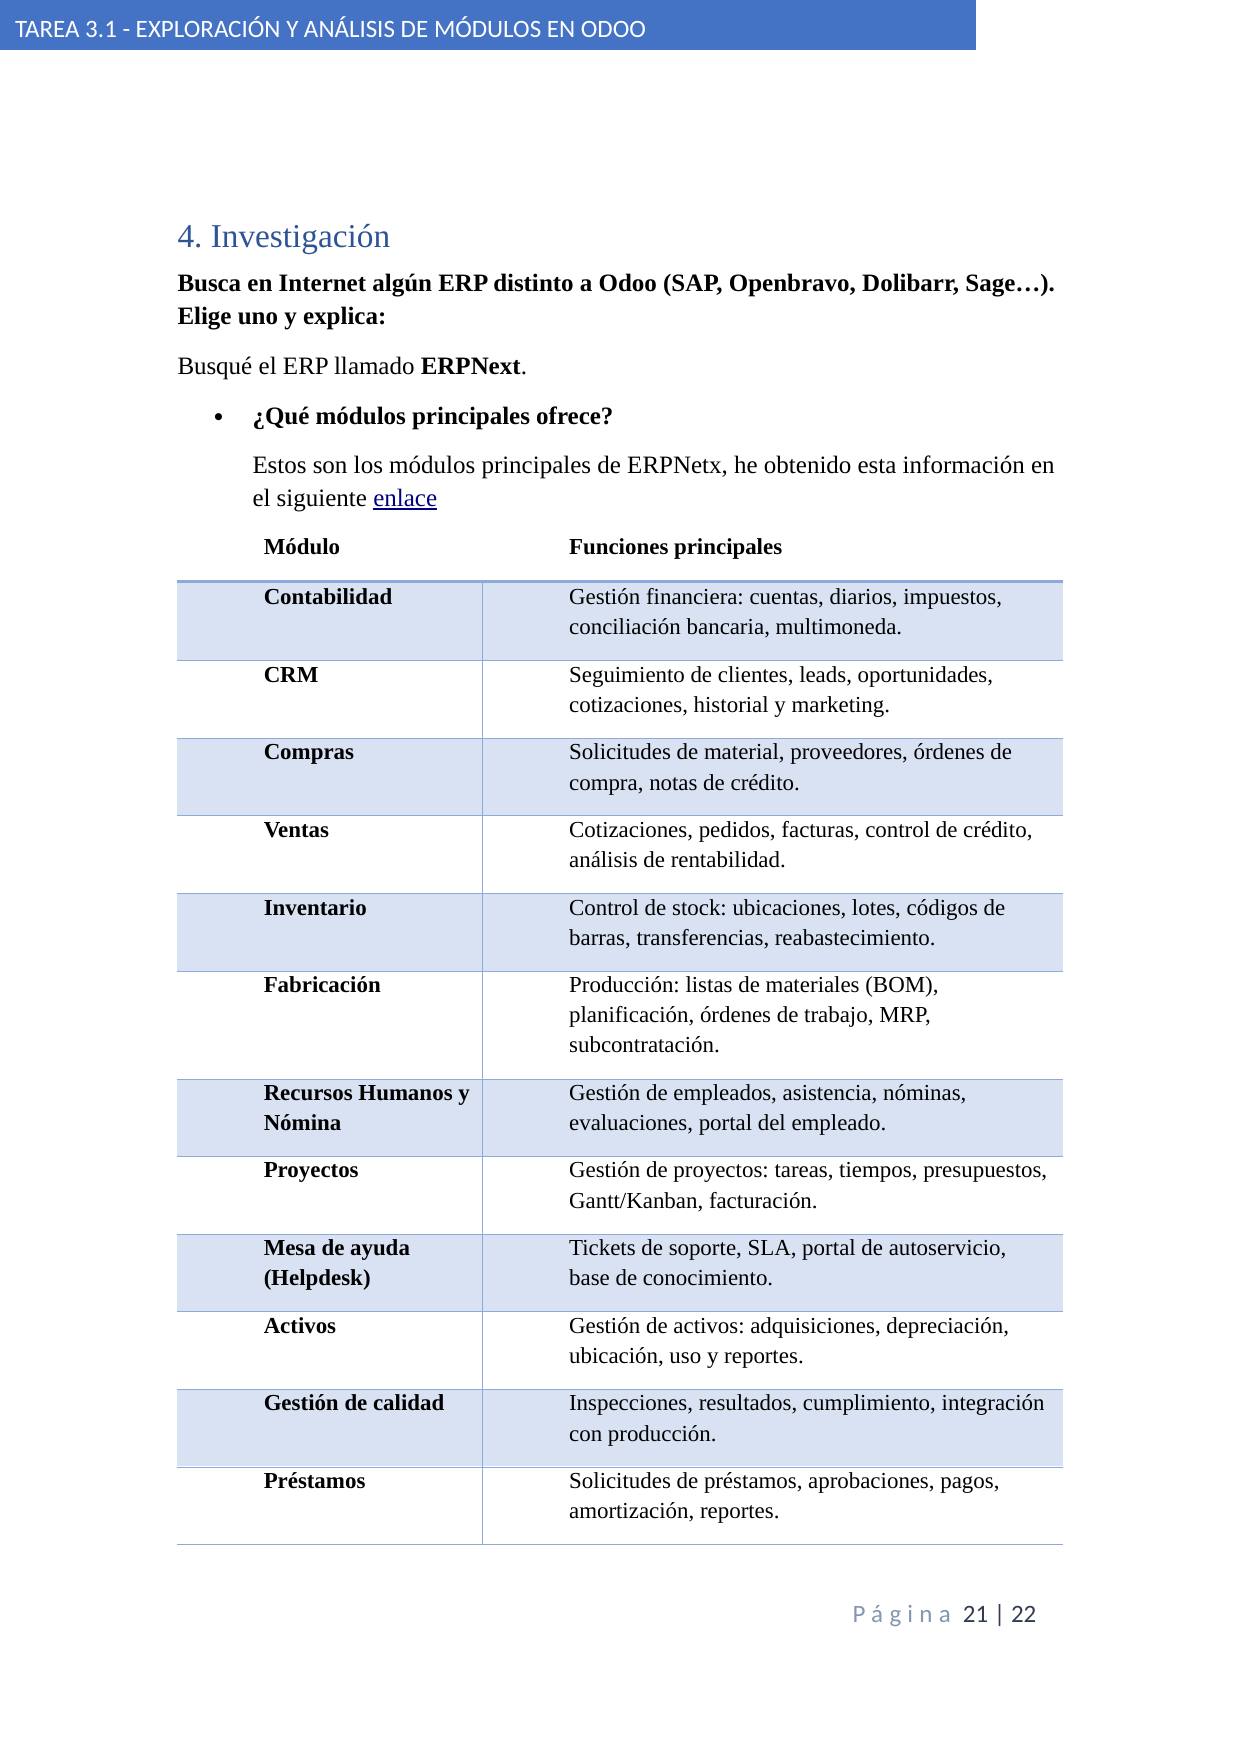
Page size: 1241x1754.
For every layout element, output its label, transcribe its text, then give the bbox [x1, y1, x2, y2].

table_cell Mesa de ayuda (Helpdesk) [177, 1235, 482, 1311]
subtitle 4. Investigación [177, 216, 1063, 254]
table_cell Contabilidad [177, 583, 482, 660]
table_cell Gestión de proyectos: tareas, tiempos, presupuestos, Gantt/Kanban, facturación. [483, 1157, 1063, 1234]
table_cell Préstamos [177, 1468, 482, 1544]
table_cell Inventario [177, 894, 482, 971]
table_cell Fabricación [177, 972, 482, 1078]
list ¿Qué módulos principales ofrece? [215, 401, 1063, 429]
table_cell Ventas [177, 816, 482, 893]
table_cell Recursos Humanos y Nómina [177, 1080, 482, 1156]
table_cell Proyectos [177, 1157, 482, 1234]
table_cell Gestión de empleados, asistencia, nóminas, evaluaciones, portal del empleado. [483, 1080, 1063, 1156]
table_cell Gestión financiera: cuentas, diarios, impuestos, conciliación bancaria, multimoneda. [483, 583, 1063, 660]
table_header Módulo [177, 533, 483, 580]
table_cell Seguimiento de clientes, leads, oportunidades, cotizaciones, historial y marketing. [483, 661, 1063, 738]
table_cell CRM [177, 661, 482, 738]
table_cell Activos [177, 1312, 482, 1389]
table_cell Solicitudes de préstamos, aprobaciones, pagos, amortización, reportes. [483, 1468, 1063, 1544]
table_cell Cotizaciones, pedidos, facturas, control de crédito, análisis de rentabilidad. [483, 816, 1063, 893]
text Estos son los módulos principales de ERPNetx, he obtenido esta información en el siguiente enlace [252, 450, 1063, 512]
text Busca en Internet algún ERP distinto a Odoo (SAP, Openbravo, Dolibarr, Sage…). Elige uno y explica: [177, 268, 1063, 330]
table_cell Tickets de soporte, SLA, portal de autoservicio, base de conocimiento. [483, 1235, 1063, 1311]
table_cell Gestión de calidad [177, 1390, 482, 1466]
table_header Funciones principales [483, 533, 1063, 580]
table_cell Control de stock: ubicaciones, lotes, códigos de barras, transferencias, reabastecimiento. [483, 894, 1063, 971]
table_cell Gestión de activos: adquisiciones, depreciación, ubicación, uso y reportes. [483, 1312, 1063, 1389]
text Busqué el ERP llamado ERPNext. [177, 351, 1063, 380]
table_cell Producción: listas de materiales (BOM), planificación, órdenes de trabajo, MRP, subcontratación. [483, 972, 1063, 1078]
table_cell Inspecciones, resultados, cumplimiento, integración con producción. [483, 1390, 1063, 1466]
table_cell Solicitudes de material, proveedores, órdenes de compra, notas de crédito. [483, 739, 1063, 815]
table_cell Compras [177, 739, 482, 815]
